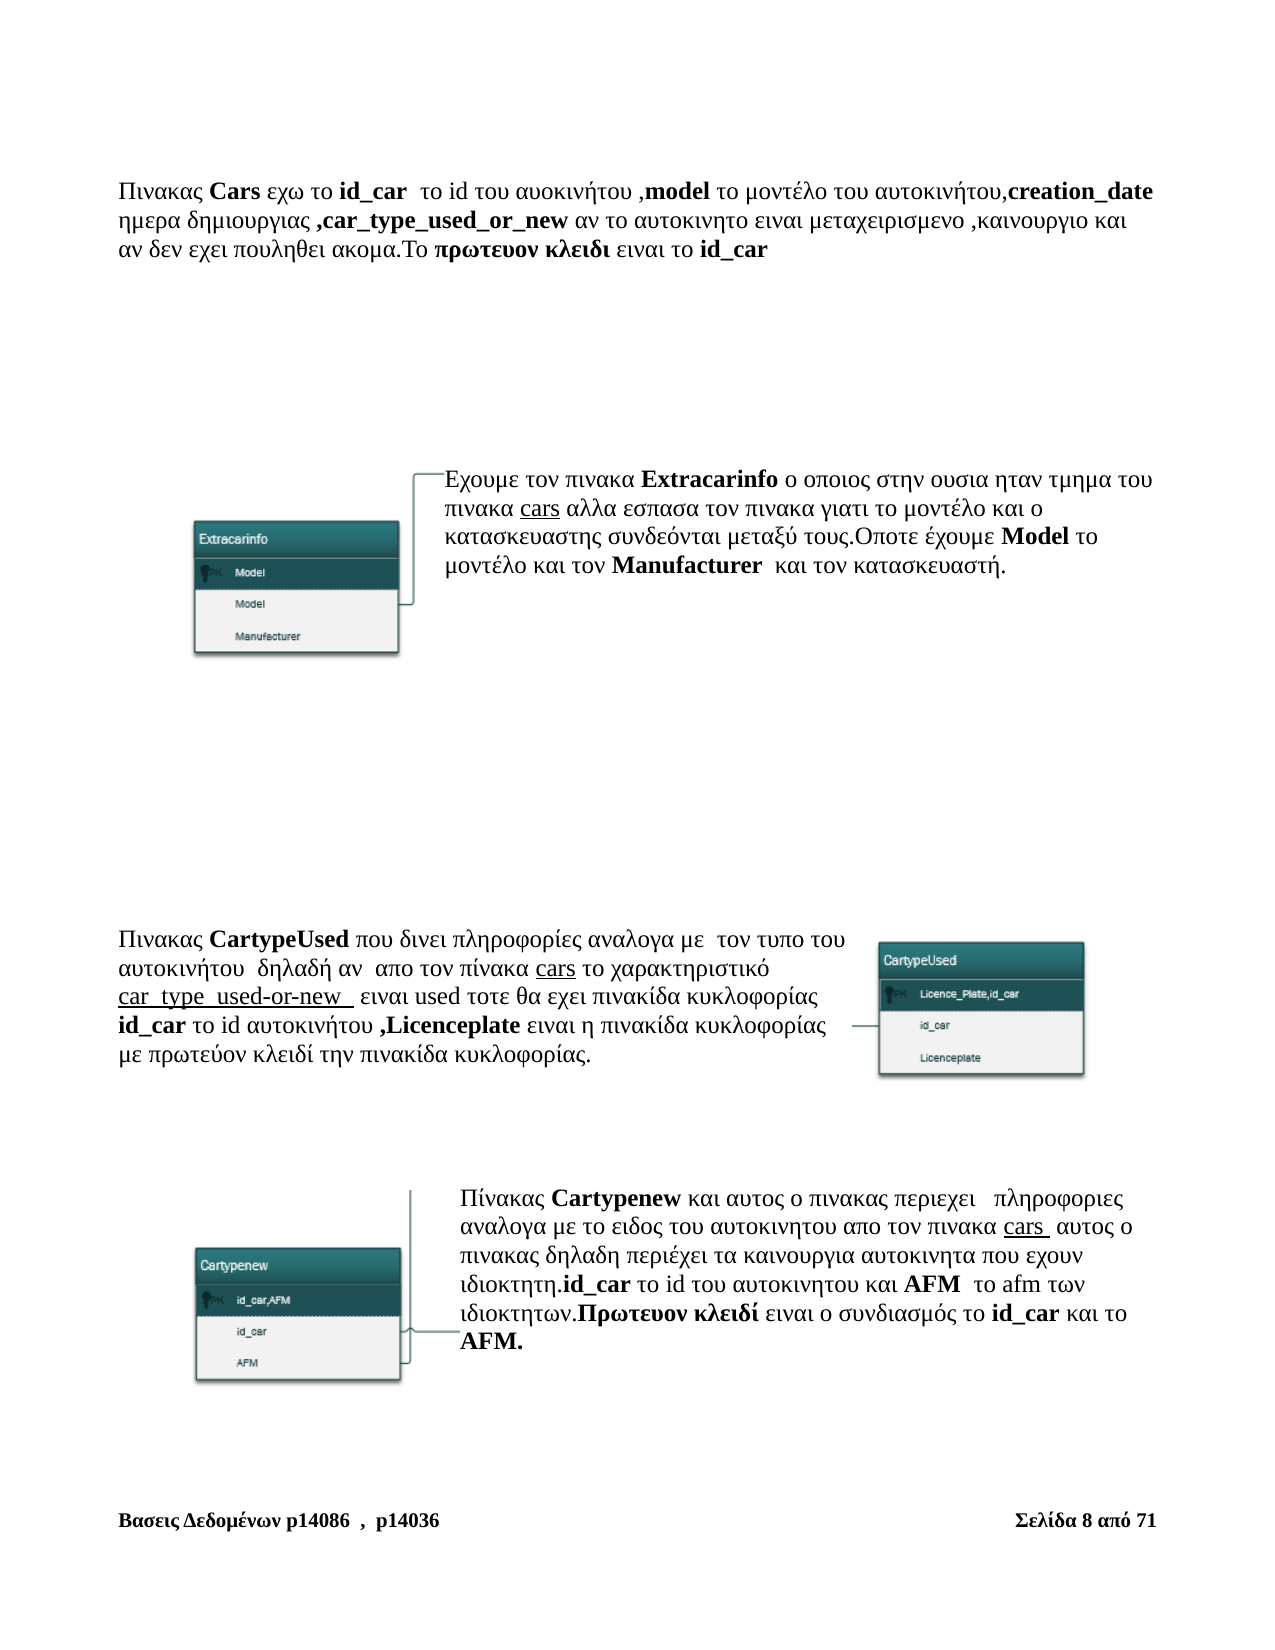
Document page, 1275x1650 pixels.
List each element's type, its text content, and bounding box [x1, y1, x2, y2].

picture [143, 460, 445, 693]
picture [851, 910, 1141, 1112]
picture [122, 1190, 460, 1447]
text id_car το id αυτοκινήτου ,Licenceplate ειναι η πινακίδα κυκλοφορίας [118, 1010, 851, 1039]
text με πρωτεύον κλειδί την πινακίδα κυκλοφορίας. [118, 1039, 851, 1068]
text Πίνακας Cartypenew και αυτος ο πινακας περιεχει πληροφοριες αναλογα με το ειδος του αυτοκινητου απο τον πινακα cars αυτος ο πινακας δηλαδη περιέχει τα καινουργια αυτοκινητα που εχουν ιδιοκτητη.id_car το id του αυτοκινητου και AFM το afm των ιδιοκτητων.Πρωτευον κλειδί ειναι ο συνδιασμός το id_car και το AFM. [118, 1183, 1157, 1355]
text Πινακας CartypeUsed που δινει πληροφορίες αναλογα με τον τυπο του αυτοκινήτου δηλαδή αν απο τον πίνακα cars το χαρακτηριστικό car_type_used-or-new ειναι used τοτε θα εχει πινακίδα κυκλοφορίας [118, 924, 851, 1010]
text Εχουμε τον πινακα Extracarinfo o οποιος στην ουσια ηταν τμημα του πινακα cars αλλα εσπασα τον πινακα γιατι το μοντέλο και ο κατασκευαστης συνδεόνται μεταξύ τους.Οποτε έχουμε Model το μοντέλο και τον Manufacturer και τον κατασκευαστή. [445, 464, 1157, 579]
text Πινακας Cars εχω το id_car το id του αυοκινήτου ,model το μοντέλο του αυτοκινήτου,creation_date ημερα δημιουργιας ,car_type_used_or_new αν το αυτοκινητο ειναι μεταχειρισμενο ,καινουργιο και αν δεν εχει πουληθει ακομα.Το πρωτευον κλειδι ειναι το id_car [118, 176, 1157, 263]
